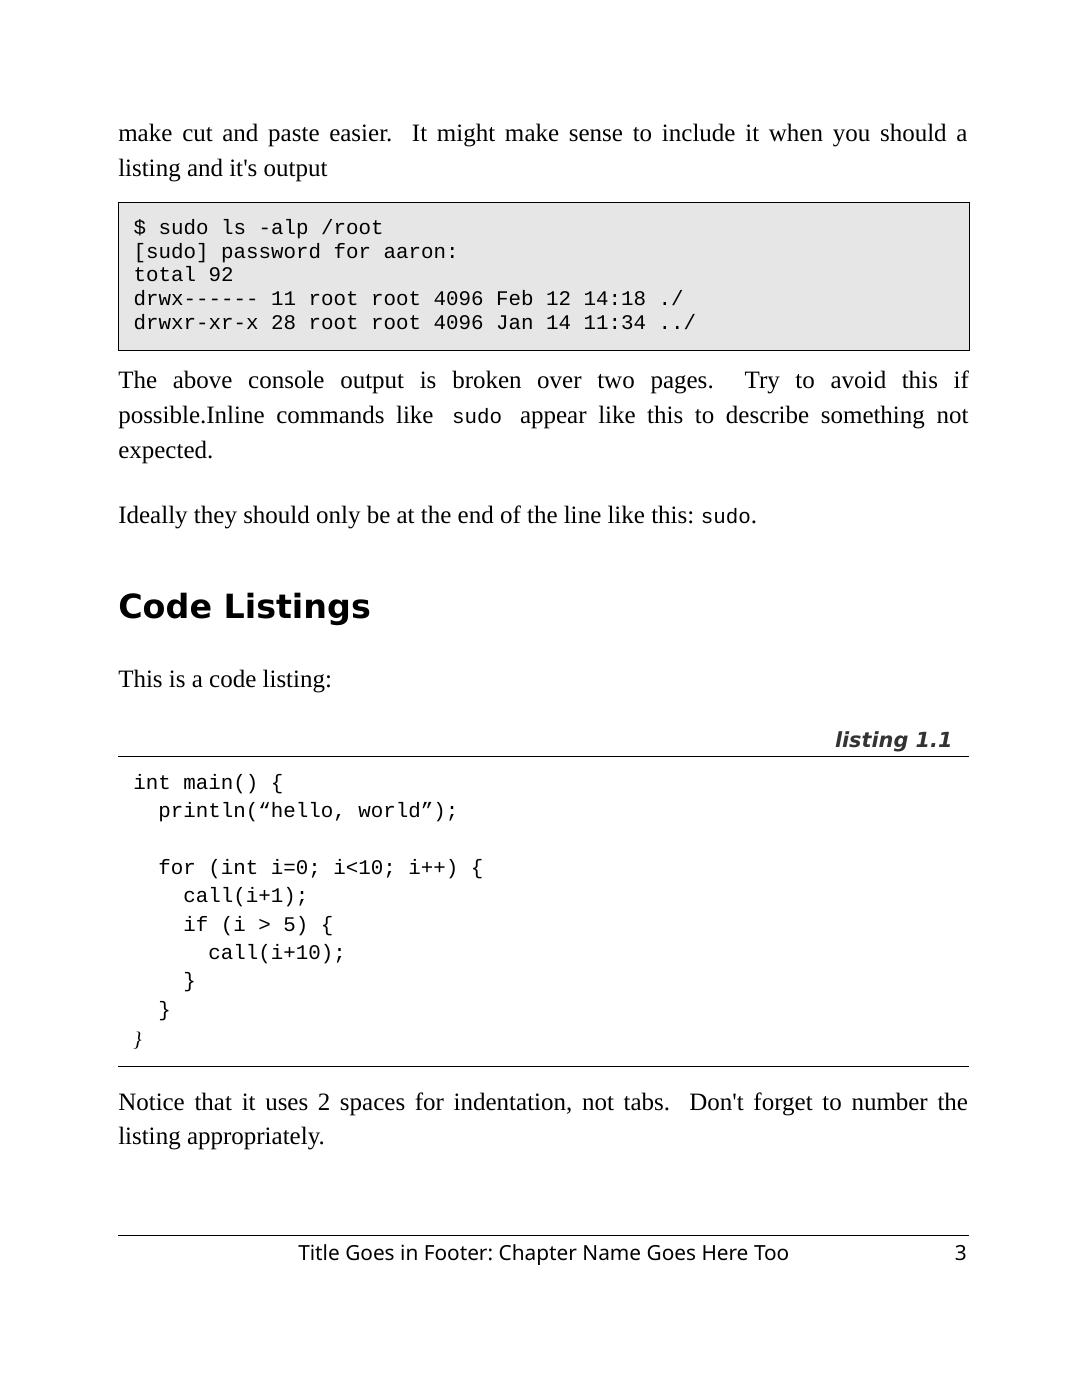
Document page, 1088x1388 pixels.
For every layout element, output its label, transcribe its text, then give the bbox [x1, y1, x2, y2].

text int main() { [118, 757, 969, 784]
text } [118, 954, 969, 982]
text make cut and paste easier. It might make sense to include it when you should a listing and it's output [118, 118, 969, 181]
text } [118, 1011, 969, 1066]
text This is a code listing: [118, 664, 969, 693]
text call(i+1); [118, 869, 969, 897]
text drwxr-xr-x 28 root root 4096 Jan 14 11:34 ../ [119, 297, 969, 350]
text Notice that it uses 2 spaces for indentation, not tabs. Don't forget to number the listing appropriately. [118, 1087, 969, 1150]
text Ideally they should only be at the end of the line like this: sudo. [118, 500, 969, 529]
text [sudo] password for aaron: [119, 226, 969, 249]
text } [118, 982, 969, 1011]
text println(“hello, world”); [118, 784, 969, 824]
text call(i+10); [118, 926, 969, 954]
text for (int i=0; i<10; i++) { [118, 841, 969, 869]
list listing 1.1 [118, 728, 954, 753]
text The above console output is broken over two pages. Try to avoid this if possible.Inline commands like sudo appear like this to describe something not expected. [118, 366, 969, 464]
text drwx------ 11 root root 4096 Feb 12 14:18 ./ [119, 273, 969, 297]
text if (i > 5) { [118, 897, 969, 926]
text $ sudo ls -alp /root [119, 203, 969, 226]
subtitle Code Listings [118, 588, 969, 627]
text total 92 [119, 249, 969, 273]
